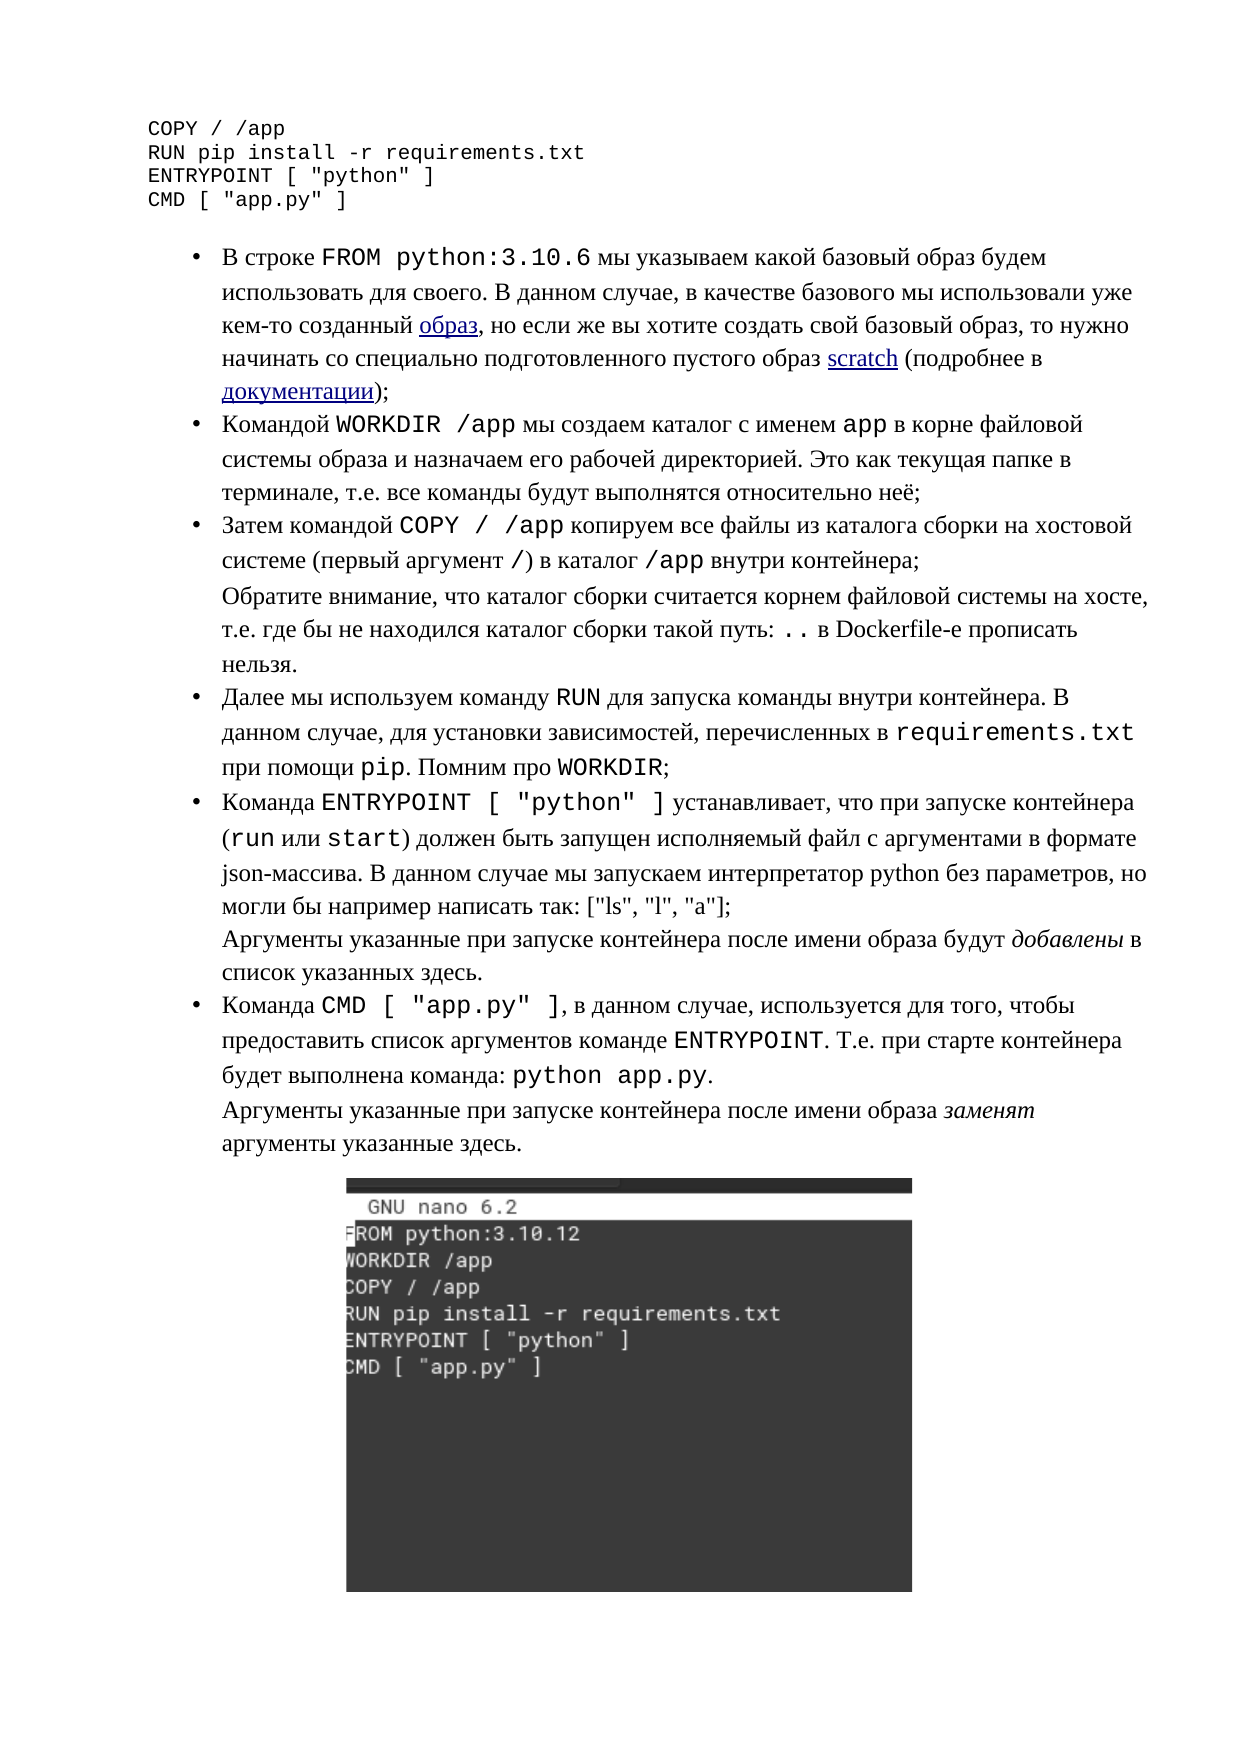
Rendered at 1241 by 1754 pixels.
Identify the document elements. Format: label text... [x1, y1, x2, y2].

list Затем командой COPY / /app копируем все файлы из каталога сборки на хостовой системе (первый аргумент /) в каталог /app внутри контейнера; Обратите внимание, что каталог сборки считается корнем файловой системы на хосте, т.е. где бы не находился каталог сборки такой путь: .. в Dockerfile-e прописать нельзя. [192, 511, 1152, 678]
list В строке FROM python:3.10.6 мы указываем какой базовый образ будем использовать для своего. В данном случае, в качестве базового мы использовали уже кем-то созданный образ, но если же вы хотите создать свой базовый образ, то нужно начинать со специально подготовленного пустого образ scratch (подробнее в документации); [192, 242, 1152, 405]
list Команда ENTRYPOINT [ "python" ] устанавливает, что при запуске контейнера (run или start) должен быть запущен исполняемый файл с аргументами в формате json-массива. В данном случае мы запускаем интерпретатор python без параметров, но могли бы например написать так: ["ls", "l", "a"]; Аргументы указанные при запуске контейнера после имени образа будут добавлены в список указанных здесь. [192, 787, 1152, 986]
text CMD [ "app.py" ] [148, 189, 1152, 213]
text COPY / /app [148, 118, 1152, 142]
text RUN pip install -r requirements.txt [148, 142, 1152, 165]
picture [346, 1178, 913, 1592]
list Команда CMD [ "app.py" ], в данном случае, используется для того, чтобы предоставить список аргументов команде ENTRYPOINT. Т.е. при старте контейнера будет выполнена команда: python app.py. Аргументы указанные при запуске контейнера после имени образа заменят аргументы указанные здесь. [192, 990, 1152, 1157]
list Далее мы используем команду RUN для запуска команды внутри контейнера. В данном случае, для установки зависимостей, перечисленных в requirements.txt при помощи pip. Помним про WORKDIR; [192, 682, 1152, 783]
text ENTRYPOINT [ "python" ] [148, 165, 1152, 189]
list Командой WORKDIR /app мы создаем каталог с именем app в корне файловой системы образа и назначаем его рабочей директорией. Это как текущая папке в терминале, т.е. все команды будут выполнятся относительно неё; [192, 409, 1152, 506]
